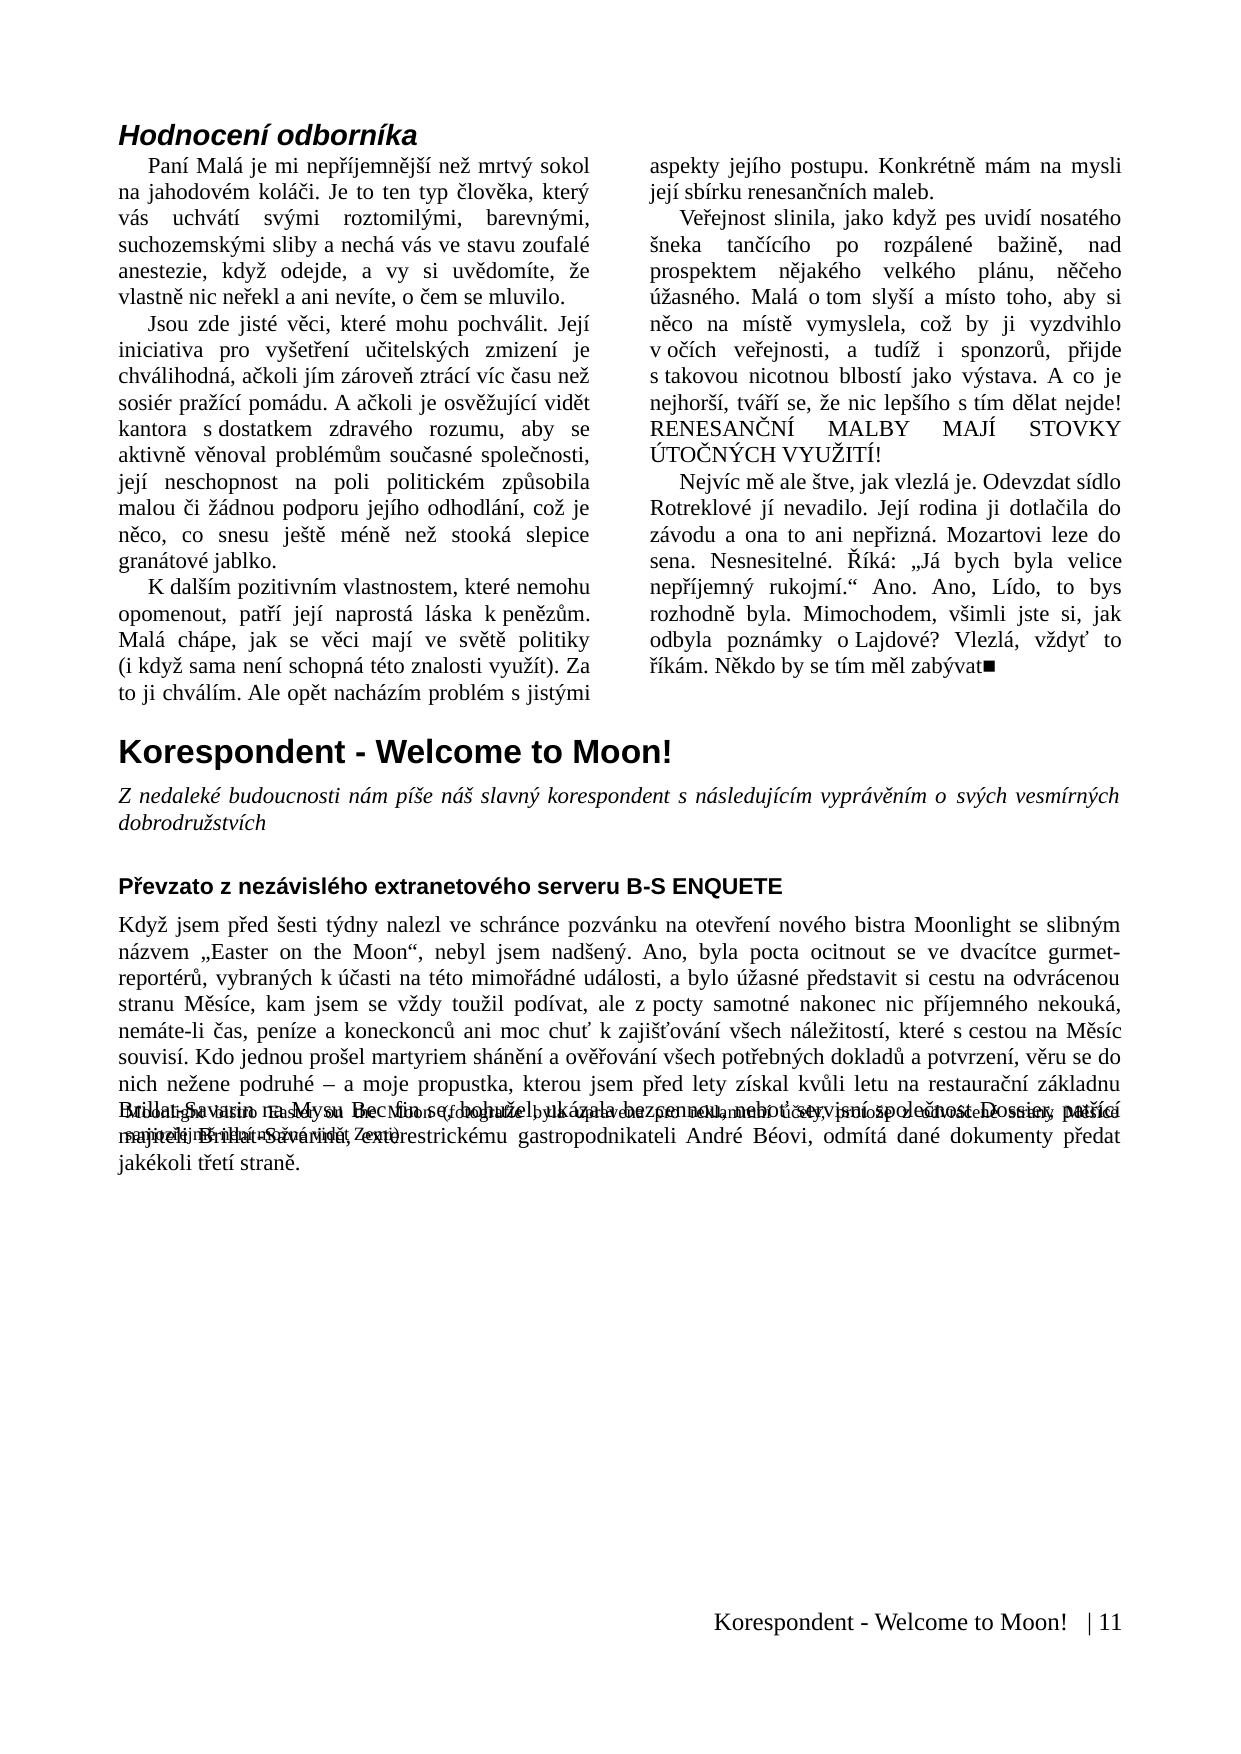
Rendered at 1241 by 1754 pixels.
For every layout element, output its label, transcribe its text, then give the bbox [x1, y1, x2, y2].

text aspekty jejího postupu. Konkrétně mám na mysli její sbírku renesančních maleb. [649, 152, 1122, 204]
text Veřejnost slinila, jako když pes uvidí nosatého šneka tančícího po rozpálené bažině, nad prospektem nějakého velkého plánu, něčeho úžasného. Malá o tom slyší a místo toho, aby si něco na místě vymyslela, což by ji vyzdvihlo v očích veřejnosti, a tudíž i sponzorů, přijde s takovou nicotnou blbostí jako výstava. A co je nejhorší, tváří se, že nic lepšího s tím dělat nejde! RENESANČNÍ MALBY MAJÍ STOVKY ÚTOČNÝCH VYUŽITÍ! [649, 204, 1122, 468]
subtitle Hodnocení odborníka [118, 118, 1122, 152]
text Paní Malá je mi nepříjemnější než mrtvý sokol na jahodovém koláči. Je to ten typ člověka, který vás uchvátí svými roztomilými, barevnými, suchozemskými sliby a nechá vás ve stavu zoufalé anestezie, když odejde, a vy si uvědomíte, že vlastně nic neřekl a ani nevíte, o čem se mluvilo. [118, 152, 591, 310]
text Z nedaleké budoucnosti nám píše náš slavný korespondent s následujícím vyprávěním o svých vesmírných dobrodružstvích [118, 782, 1122, 835]
text Nejvíc mě ale štve, jak vlezlá je. Odevzdat sídlo Rotreklové jí nevadilo. Její rodina ji dotlačila do závodu a ona to ani nepřizná. Mozartovi leze do sena. Nesnesitelné. Říká: „Já bych byla velice nepříjemný rukojmí.“ Ano. Ano, Lído, to bys rozhodně byla. Mimochodem, všimli jste si, jak odbyla poznámky o Lajdové? Vlezlá, vždyť to říkám. Někdo by se tím měl zabývat■ [649, 468, 1122, 679]
text K dalším pozitivním vlastnostem, které nemohu opomenout, patří její naprostá láska k penězům. Malá chápe, jak se věci mají ve světě politiky (i když sama není schopná této znalosti využít). Za to ji chválím. Ale opět nacházím problém s jistými [118, 573, 591, 705]
text Když jsem před šesti týdny nalezl ve schránce pozvánku na otevření nového bistra Moonlight se slibným názvem „Easter on the Moon“, nebyl jsem nadšený. Ano, byla pocta ocitnout se ve dvacítce gurmet-reportérů, vybraných k účasti na této mimořádné události, a bylo úžasné představit si cestu na odvrácenou stranu Měsíce, kam jsem se vždy toužil podívat, ale z pocty samotné nakonec nic příjemného nekouká, nemáte-li čas, peníze a koneckonců ani moc chuť k zajišťování všech náležitostí, které s cestou na Měsíc souvisí. Kdo jednou prošel martyriem shánění a ověřování všech potřebných dokladů a potvrzení, věru se do nich nežene podruhé – a moje propustka, kterou jsem před lety získal kvůli letu na restaurační základnu Brillat-Savarin na Mysu Bec fin se, bohužel, ukázala bezcennou, neboť servisní společnost Dossier, patřící majiteli Brillat-Savarinu, exterestrickému gastropodnikateli André Béovi, odmítá dané dokumenty předat jakékoli třetí straně. [118, 911, 1122, 1175]
text Jsou zde jisté věci, které mohu pochválit. Její iniciativa pro vyšetření učitelských zmizení je chválihodná, ačkoli jím zároveň ztrácí víc času než sosiér pražící pomádu. A ačkoli je osvěžující vidět kantora s dostatkem zdravého rozumu, aby se aktivně věnoval problémům současné společnosti, její neschopnost na poli politickém způsobila malou či žádnou podporu jejího odhodlání, což je něco, co snesu ještě méně než stooká slepice granátové jablko. [118, 310, 591, 573]
subtitle Korespondent - Welcome to Moon! [118, 731, 1122, 770]
subtitle Převzato z nezávislého extranetového serveru B-S ENQUETE [118, 873, 1122, 899]
